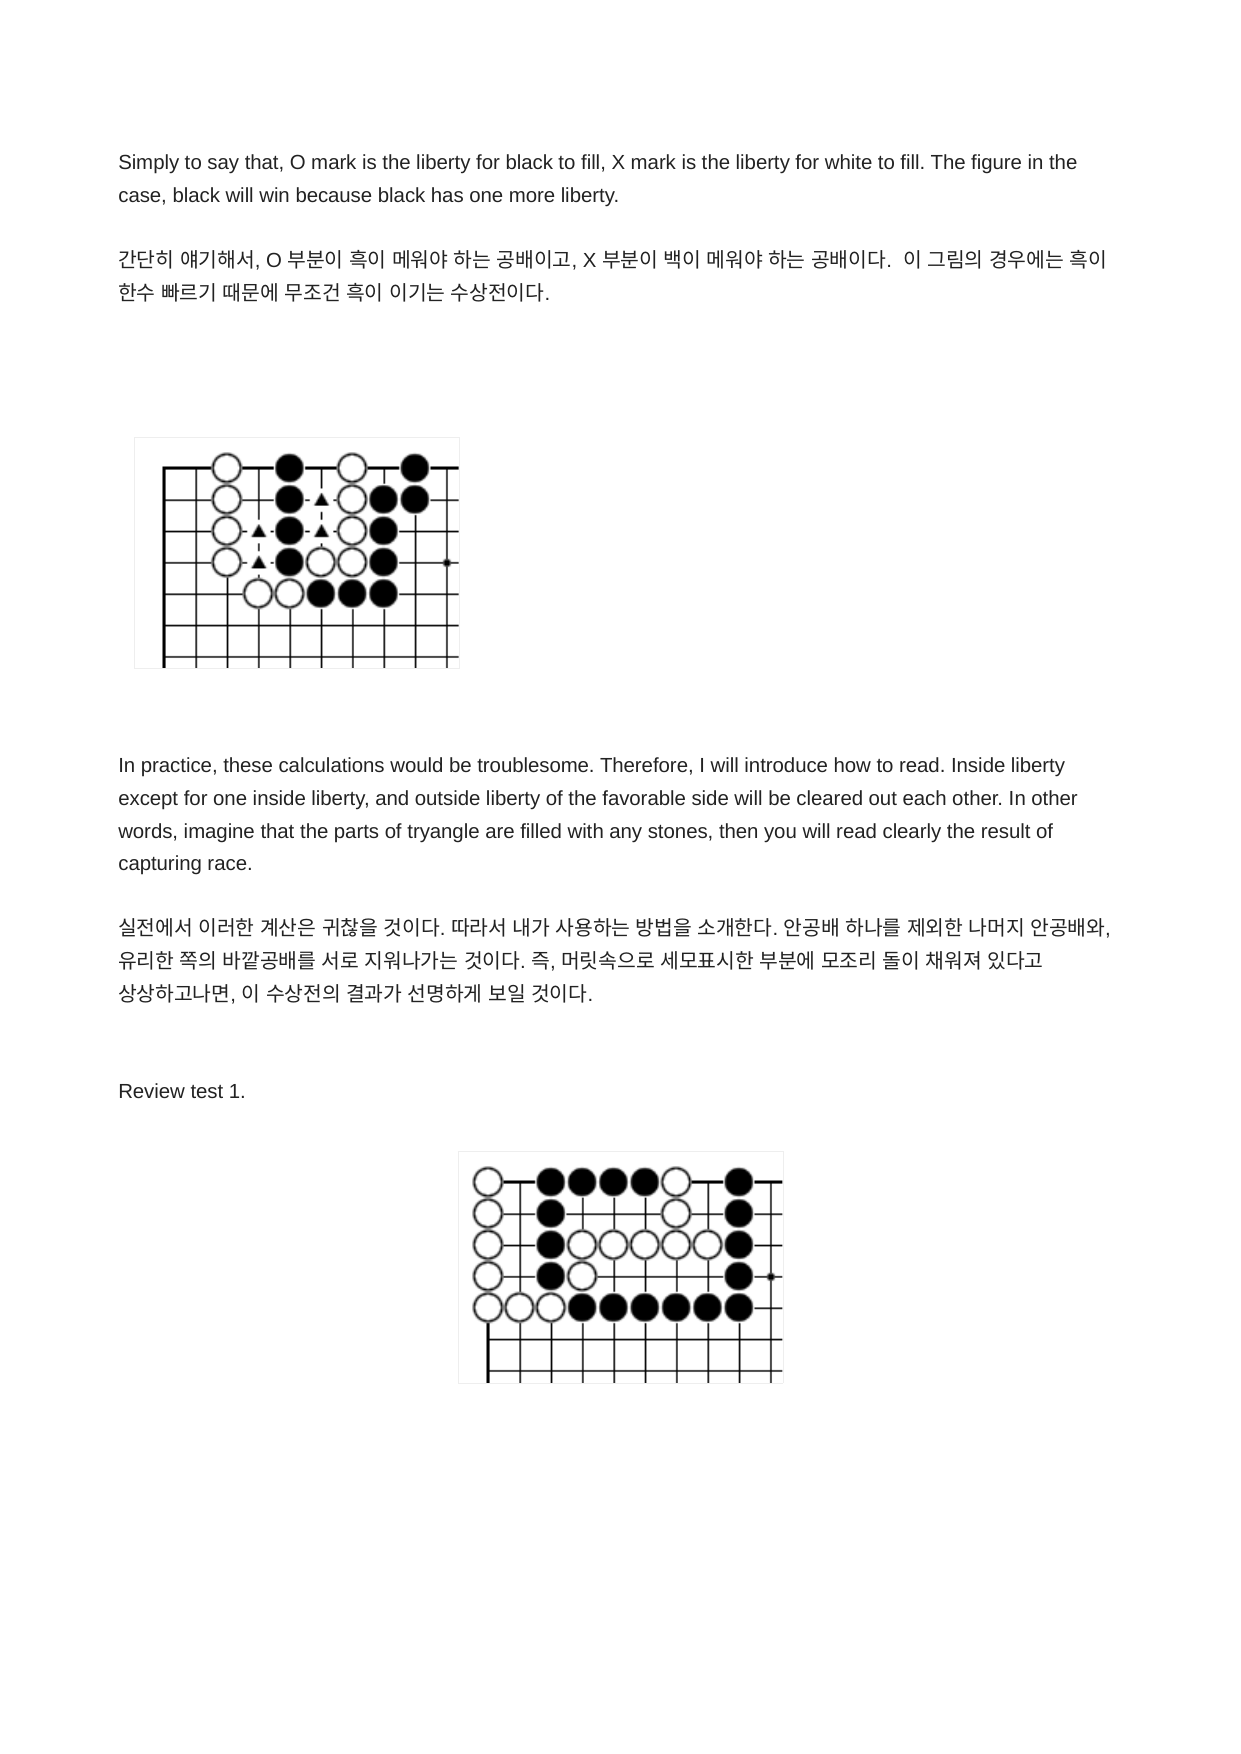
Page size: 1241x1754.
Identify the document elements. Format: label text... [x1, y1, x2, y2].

text In practice, these calculations would be troublesome. Therefore, I will introduce how to read. Inside liberty except for one inside liberty, and outside liberty of the favorable side will be cleared out each other. In other words, imagine that the parts of tryangle are filled with any stones, then you will read clearly the result of capturing race. 실전에서 이러한 계산은 귀찮을 것이다. 따라서 내가 사용하는 방법을 소개한다. 안공배 하나를 제외한 나머지 안공배와, 유리한 쪽의 바깥공배를 서로 지워나가는 것이다. 즉, 머릿속으로 세모표시한 부분에 모조리 돌이 채워져 있다고 상상하고나면, 이 수상전의 결과가 선명하게 보일 것이다. Review test 1. [118, 721, 1122, 1103]
text Simply to say that, O mark is the liberty for black to fill, X mark is the liberty for white to fill. The figure in the case, black will win because black has one more liberty. 간단히 얘기해서, O 부분이 흑이 메워야 하는 공배이고, X 부분이 백이 메워야 하는 공배이다. 이 그림의 경우에는 흑이 한수 빠르기 때문에 무조건 흑이 이기는 수상전이다. [118, 118, 1122, 385]
picture [135, 438, 459, 668]
picture [459, 1152, 783, 1383]
